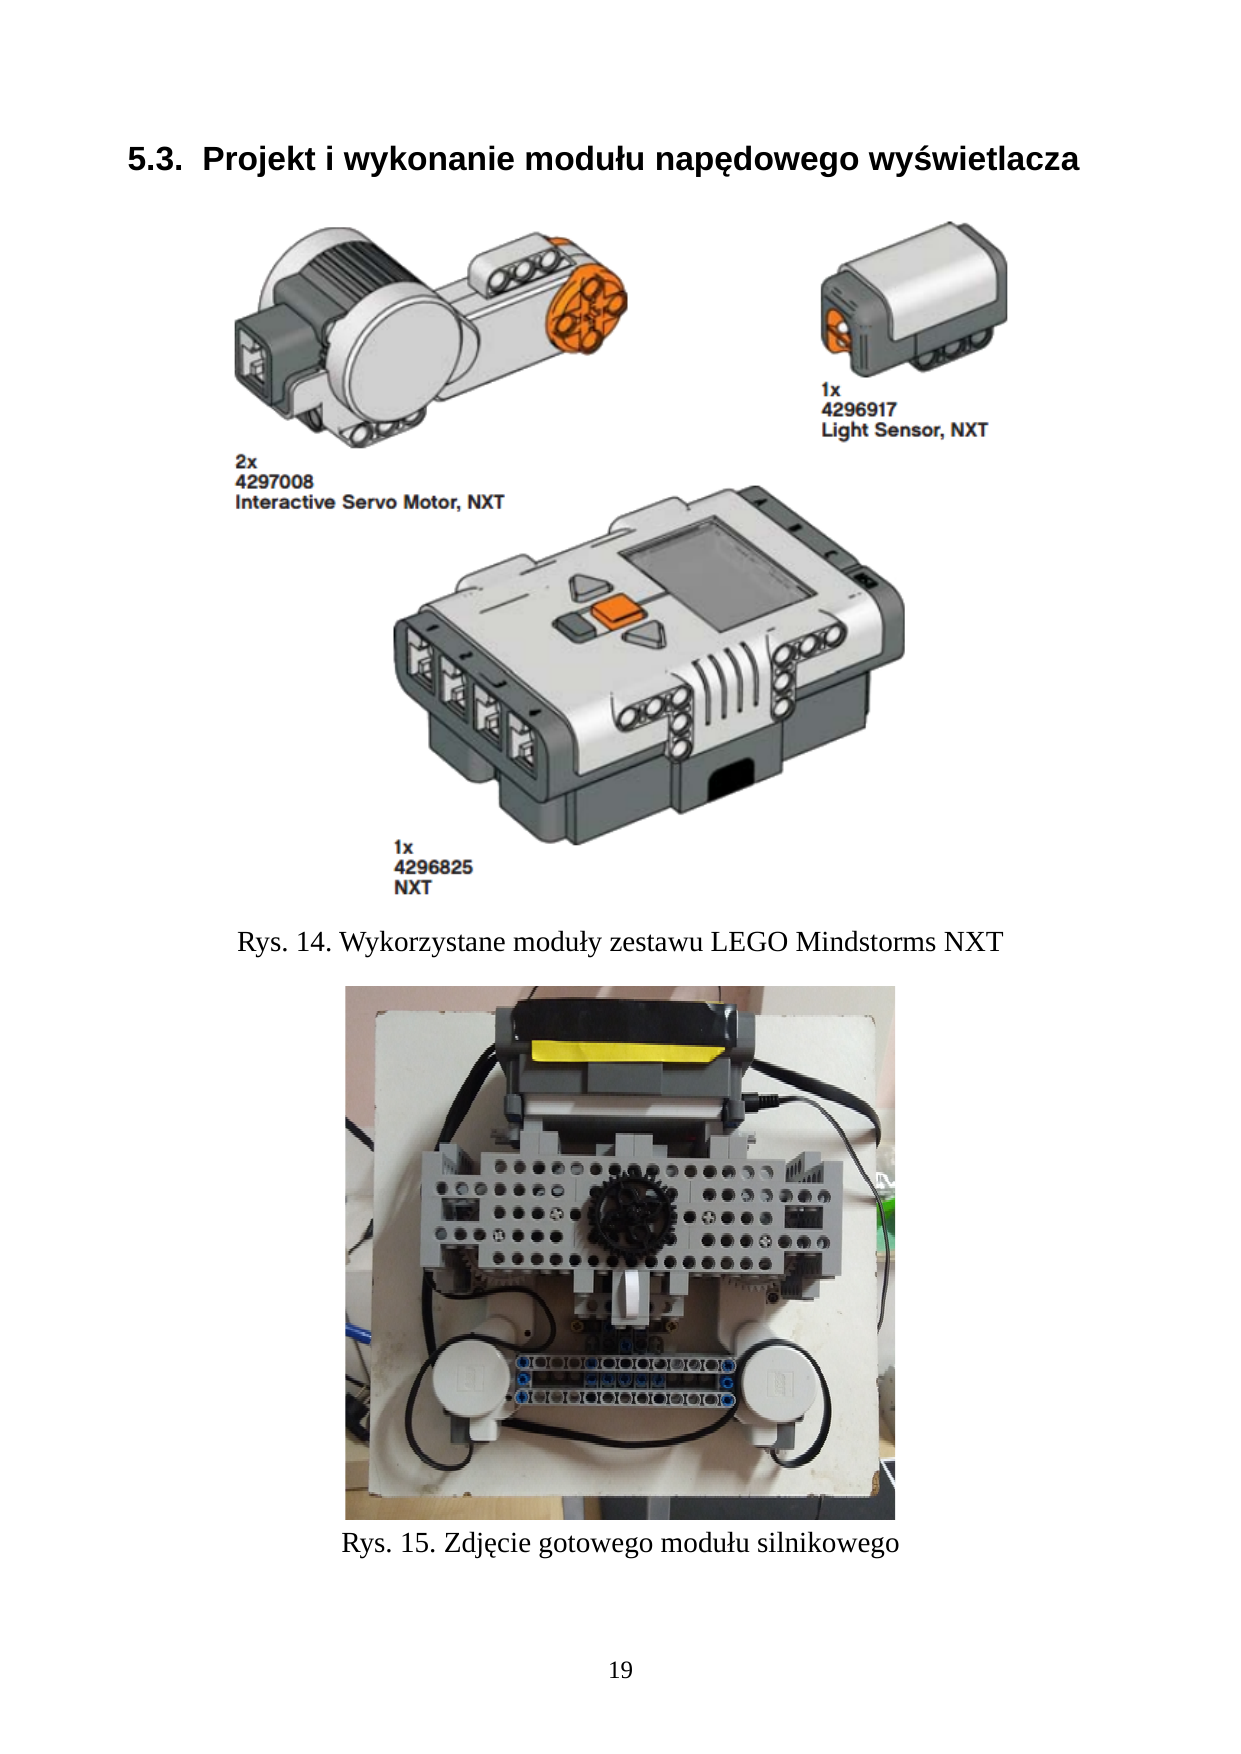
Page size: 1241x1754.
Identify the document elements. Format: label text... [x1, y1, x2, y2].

text Rys. 14. Wykorzystane moduły zestawu LEGO Mindstorms NXT [118, 924, 1122, 958]
subtitle Projekt i wykonanie modułu napędowego wyświetlacza [118, 139, 1122, 178]
text Rys. 15. Zdjęcie gotowego modułu silnikowego [118, 1525, 1122, 1558]
picture [196, 190, 1045, 919]
picture [345, 986, 896, 1520]
